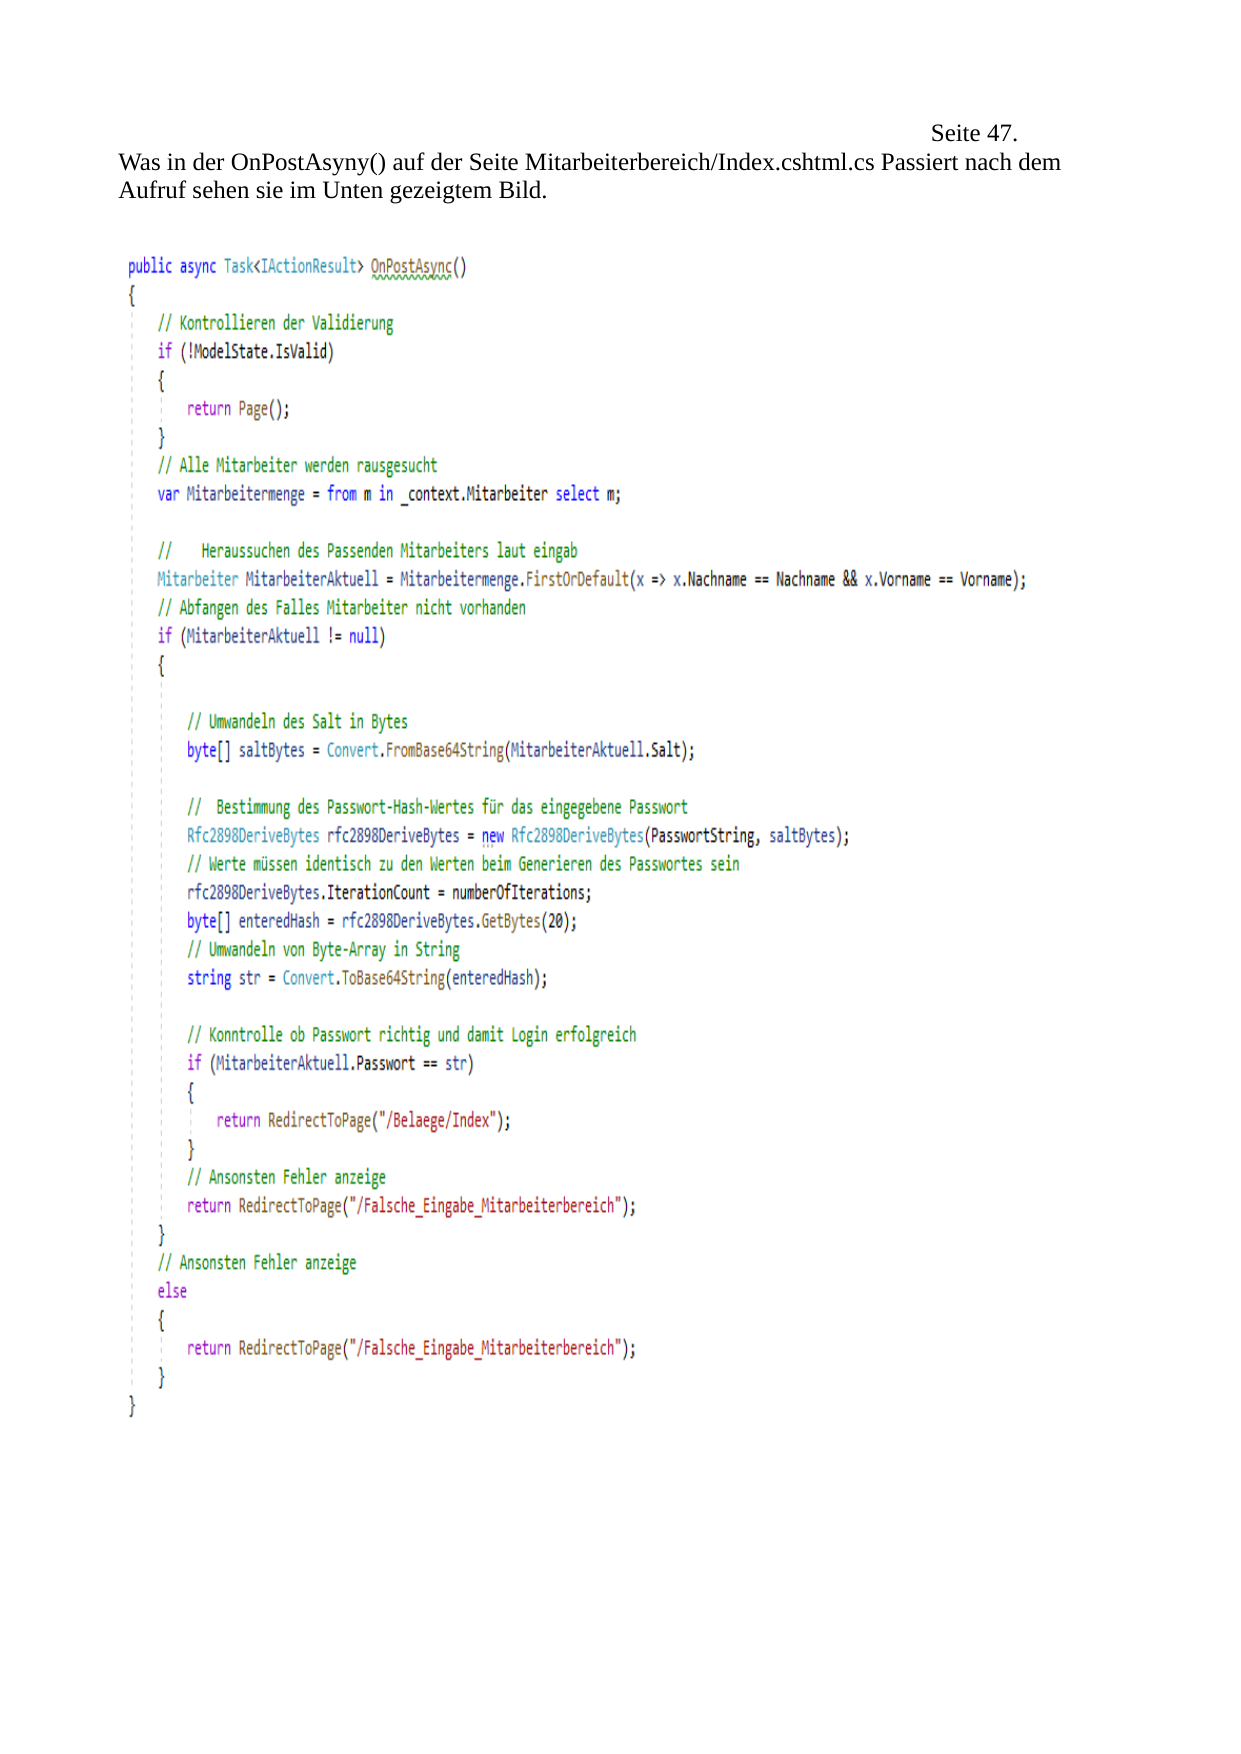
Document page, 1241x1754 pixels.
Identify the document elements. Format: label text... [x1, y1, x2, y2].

text Was in der OnPostAsyny() auf der Seite Mitarbeiterbereich/Index.cshtml.cs Passiert nach dem Aufruf sehen sie im Unten gezeigtem Bild. [118, 147, 1122, 204]
picture [104, 251, 1108, 1428]
text Seite 47. [118, 118, 1122, 147]
